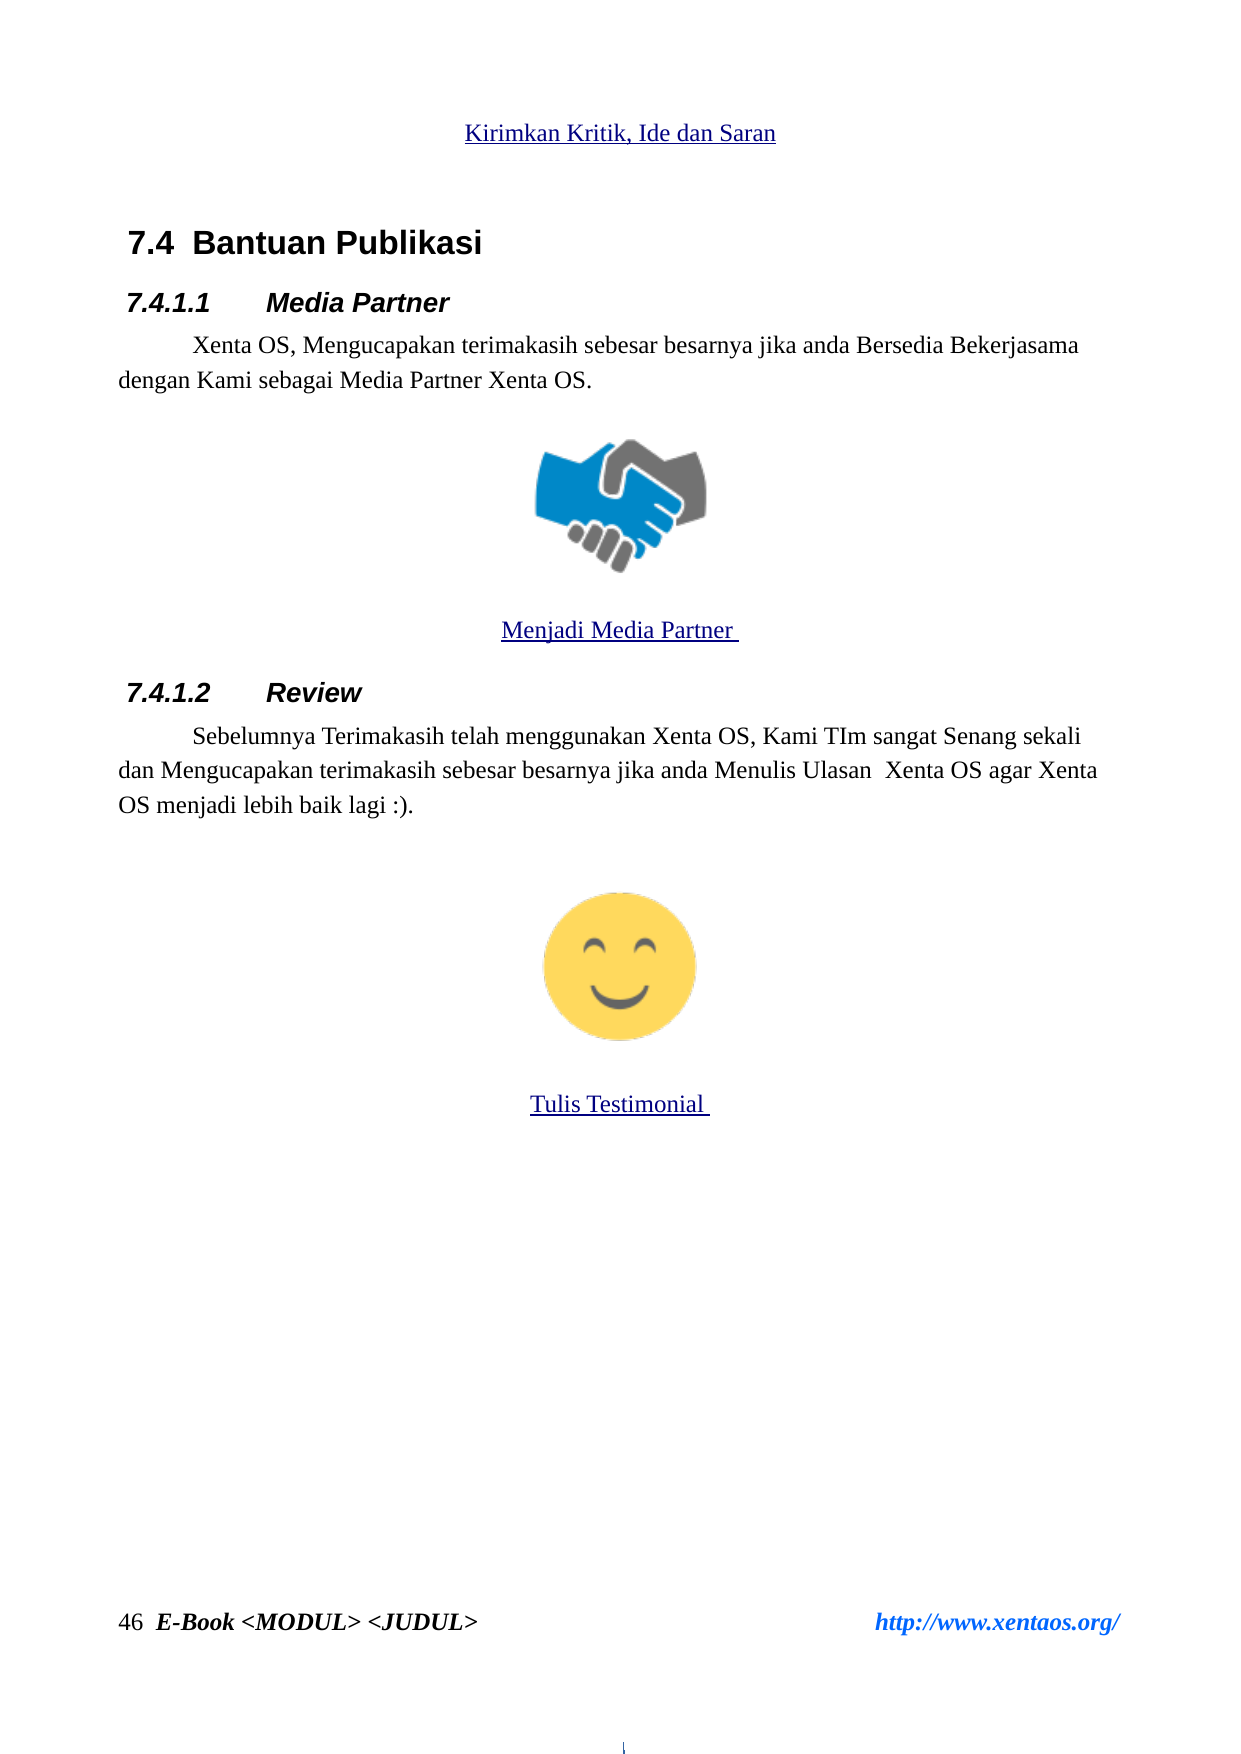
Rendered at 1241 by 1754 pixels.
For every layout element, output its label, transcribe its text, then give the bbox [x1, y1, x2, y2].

text Kirimkan Kritik, Ide dan Saran [118, 118, 1122, 147]
picture [463, 873, 777, 1069]
text Sebelumnya Terimakasih telah menggunakan Xenta OS, Kami TIm sangat Senang sekali dan Mengucapakan terimakasih sebesar besarnya jika anda Menulis Ulasan Xenta OS agar Xenta OS menjadi lebih baik lagi :). [118, 721, 1122, 819]
text Menjadi Media Partner [118, 615, 1122, 644]
picture [463, 399, 777, 595]
subtitle Review [118, 677, 1122, 708]
text Tulis Testimonial [118, 1089, 1122, 1118]
subtitle Bantuan Publikasi [118, 222, 1122, 261]
text Xenta OS, Mengucapakan terimakasih sebesar besarnya jika anda Bersedia Bekerjasama dengan Kami sebagai Media Partner Xenta OS. [118, 331, 1122, 394]
subtitle Media Partner [118, 286, 1122, 318]
